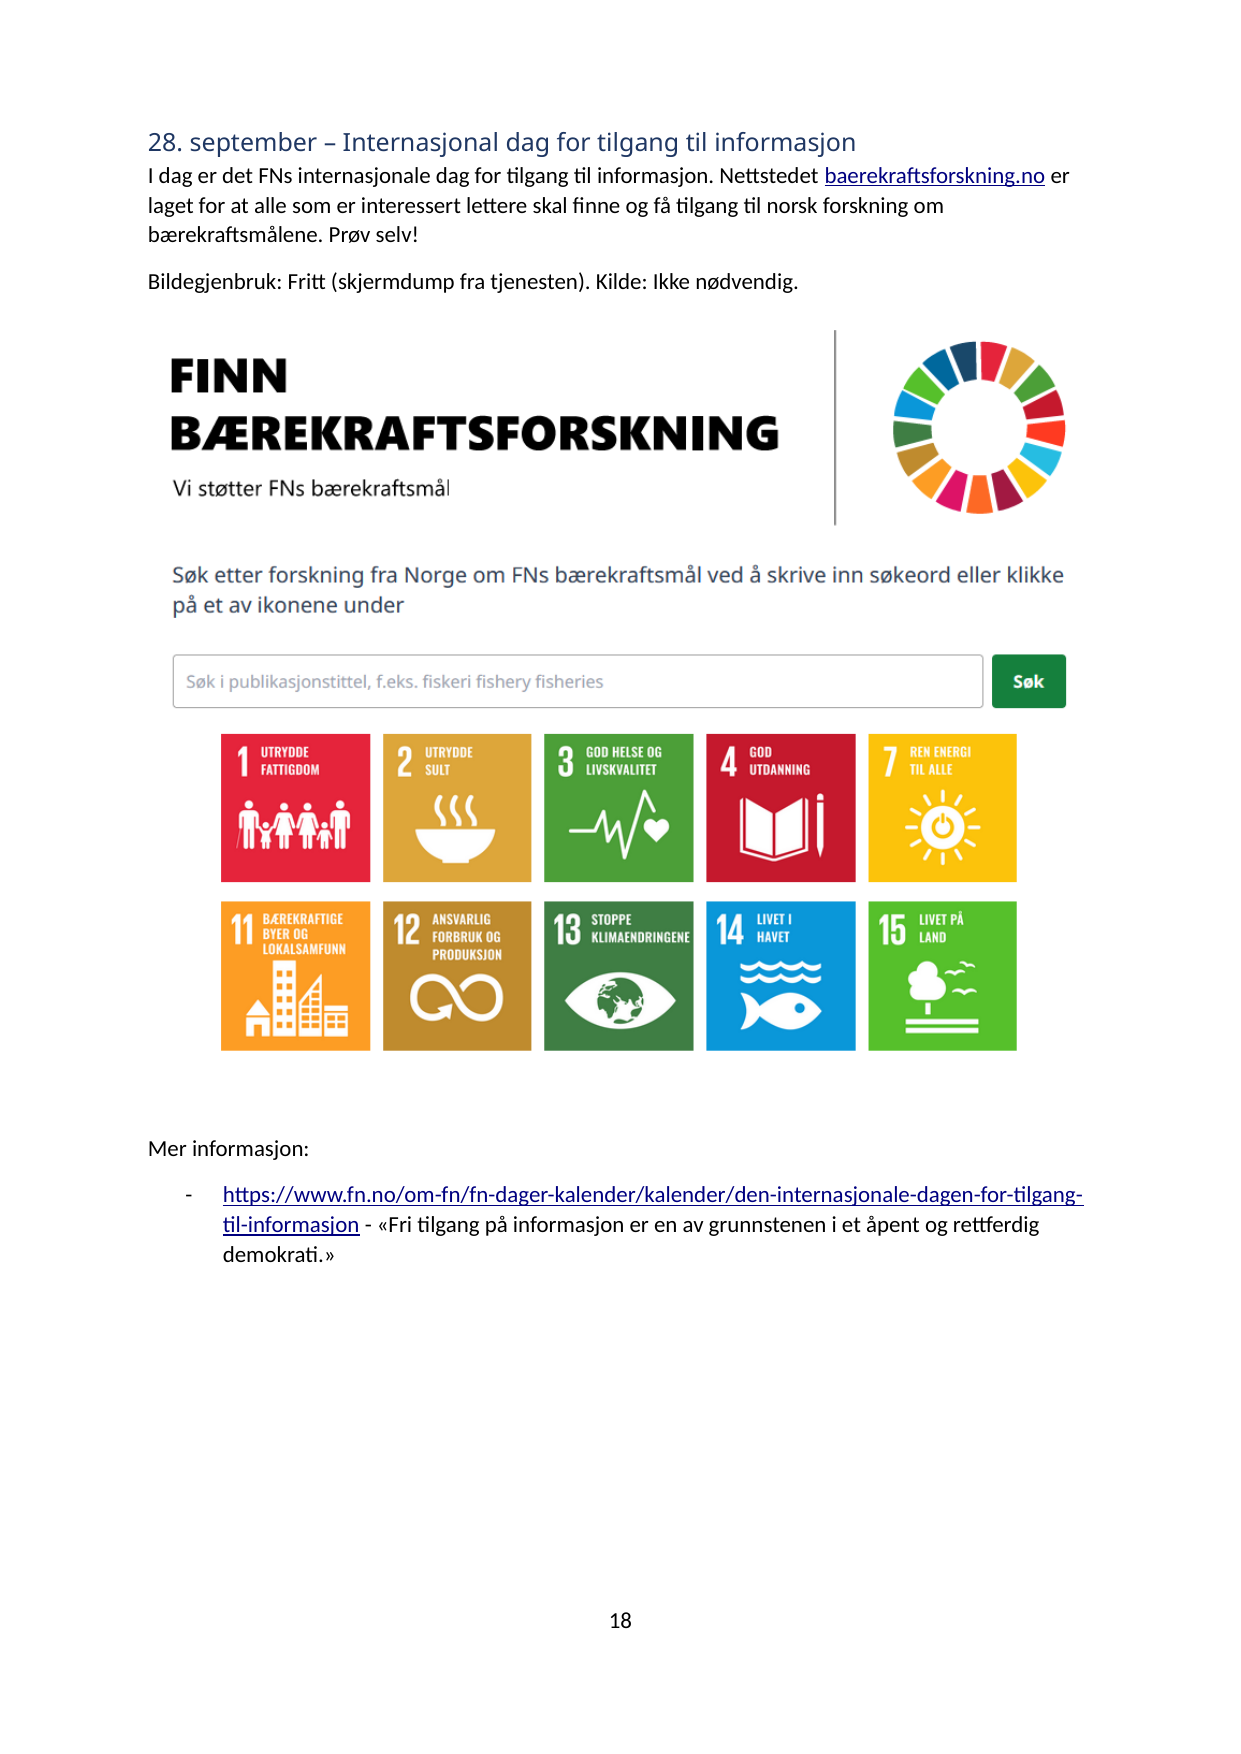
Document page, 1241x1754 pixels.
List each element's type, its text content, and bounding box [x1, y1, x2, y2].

text Mer informasjon: [148, 1134, 1093, 1162]
subtitle 28. september – Internasjonal dag for tilgang til informasjon [148, 124, 1093, 158]
text I dag er det FNs internasjonale dag for tilgang til informasjon. Nettstedet baerekraftsforskning.no er laget for at alle som er interessert lettere skal finne og få tilgang til norsk forskning om bærekraftsmålene. Prøv selv! [148, 161, 1093, 249]
list https://www.fn.no/om-fn/fn-dager-kalender/kalender/den-internasjonale-dagen-for-tilgang-til-informasjon - «Fri tilgang på informasjon er en av grunnstenen i et åpent og rettferdig demokrati.» [185, 1181, 1093, 1268]
text Bildegjenbruk: Fritt (skjermdump fra tjenesten). Kilde: Ikke nødvendig. [148, 267, 1093, 295]
